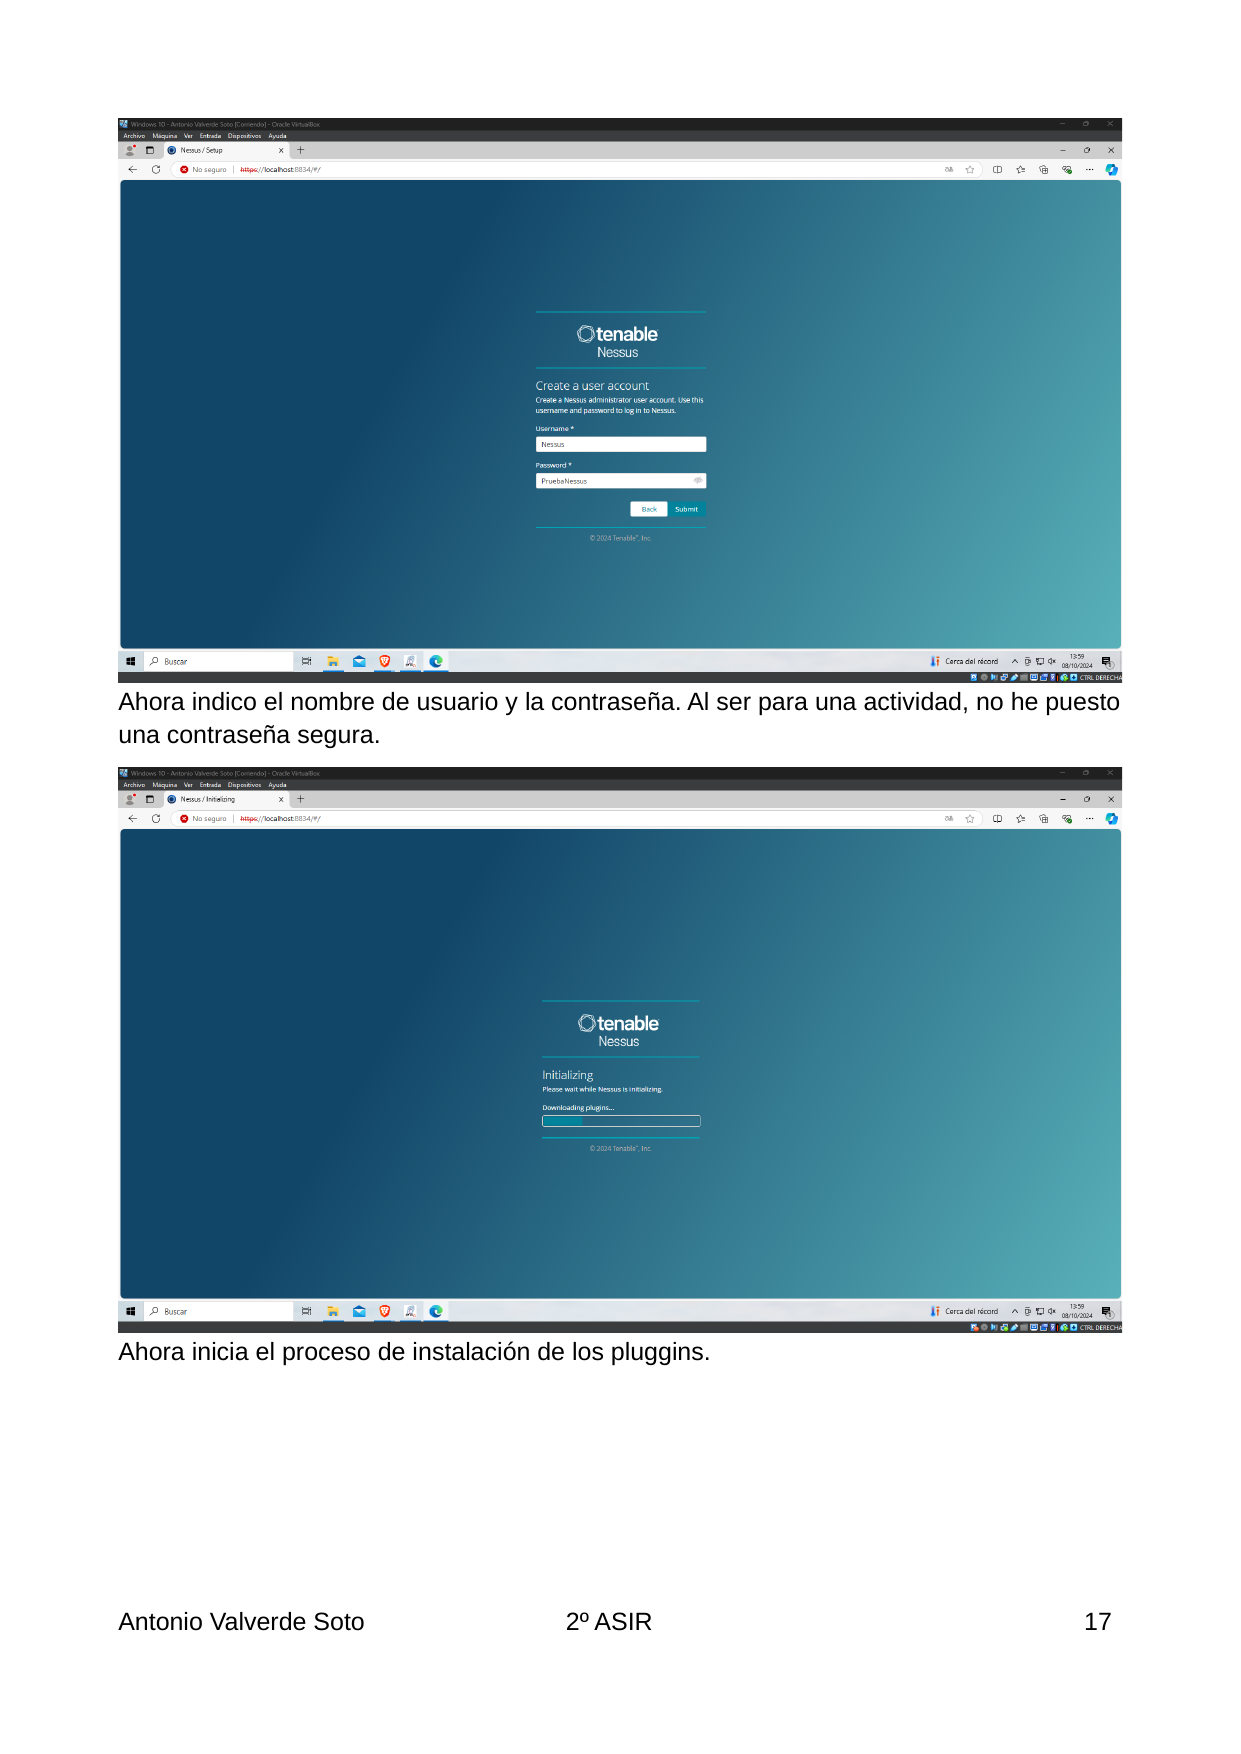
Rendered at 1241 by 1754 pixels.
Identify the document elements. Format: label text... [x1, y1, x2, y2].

text Ahora inicia el proceso de instalación de los pluggins. [118, 1333, 1122, 1365]
picture [118, 767, 1123, 1333]
text Ahora indico el nombre de usuario y la contraseña. Al ser para una actividad, no he puesto una contraseña segura. [118, 683, 1122, 749]
picture [118, 118, 1123, 683]
